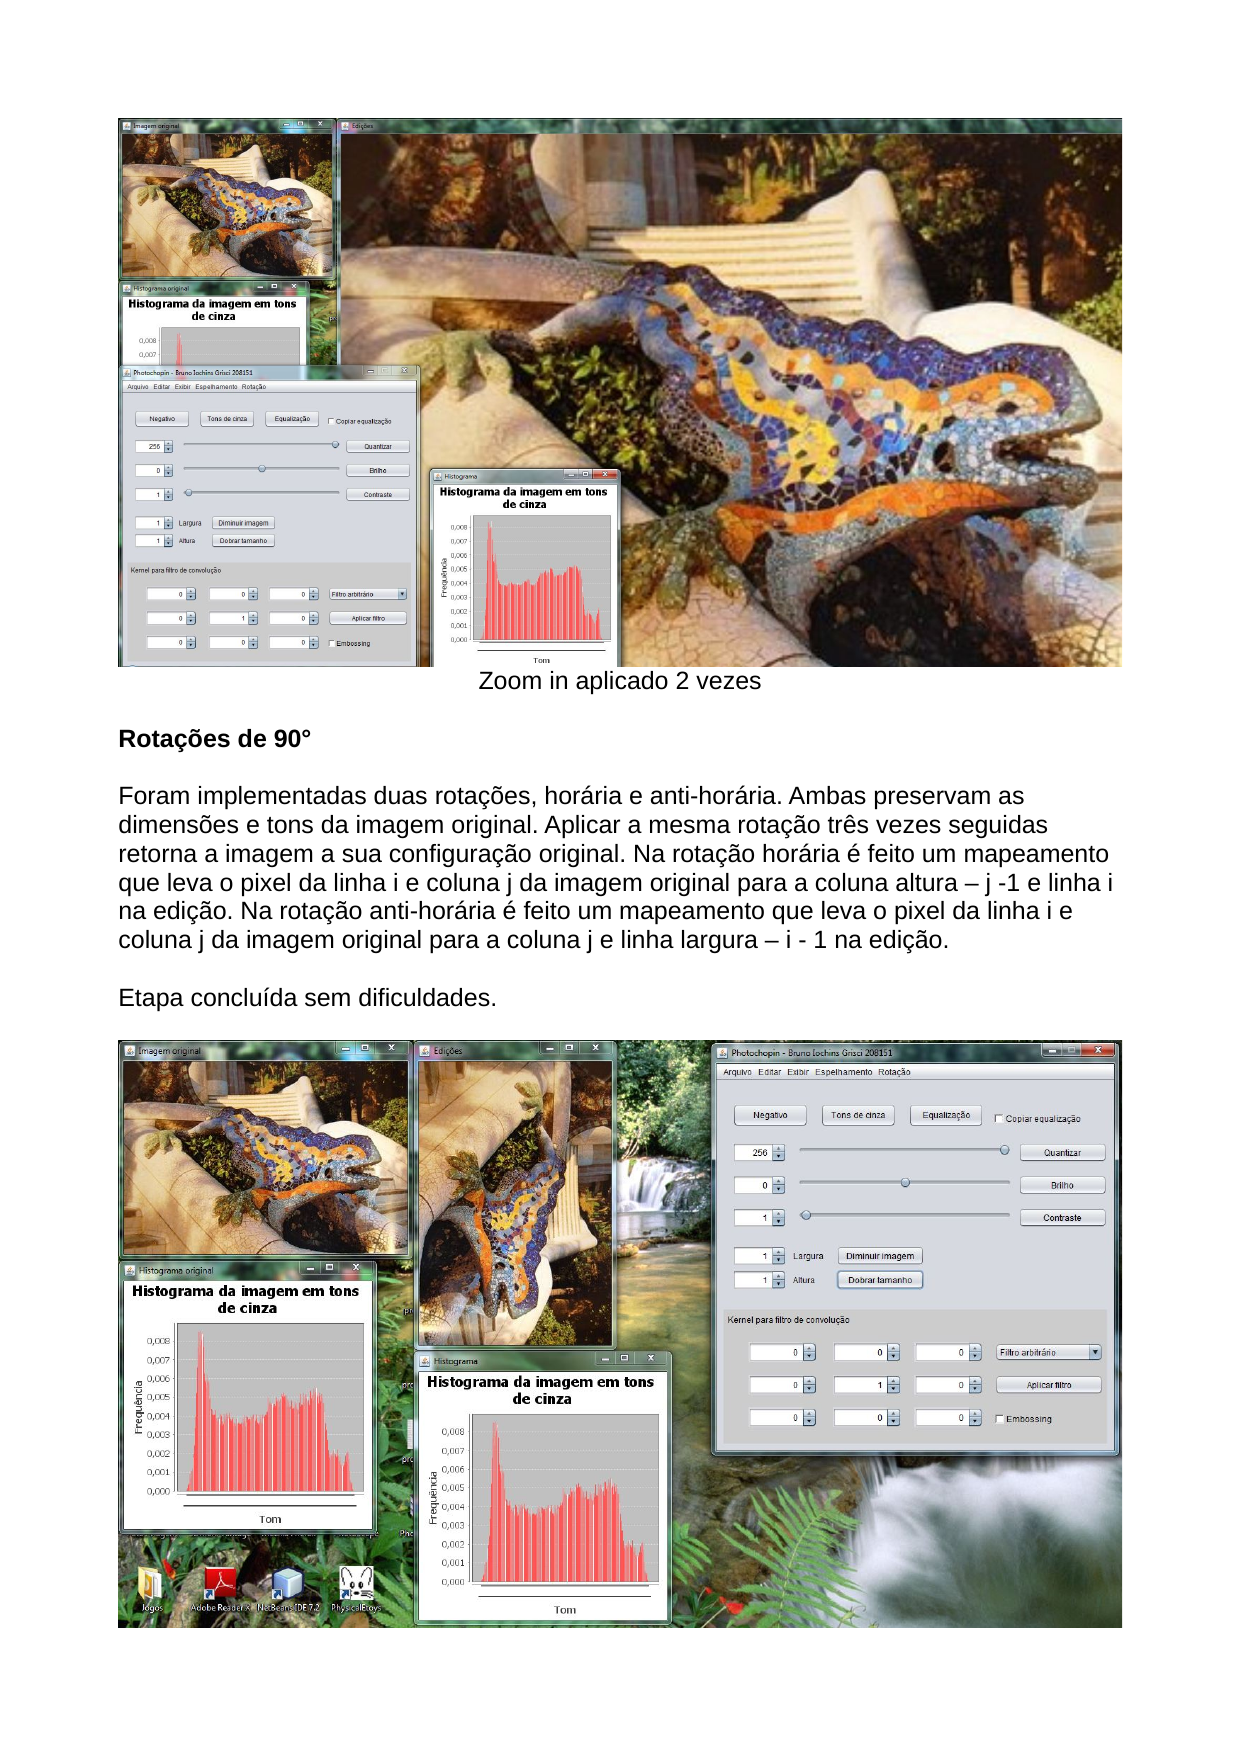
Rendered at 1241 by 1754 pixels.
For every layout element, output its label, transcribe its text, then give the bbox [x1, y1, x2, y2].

text Foram implementadas duas rotações, horária e anti-horária. Ambas preservam as dimensões e tons da imagem original. Aplicar a mesma rotação três vezes seguidas retorna a imagem a sua configuração original. Na rotação horária é feito um mapeamento que leva o pixel da linha i e coluna j da imagem original para a coluna altura – j -1 e linha i na edição. Na rotação anti-horária é feito um mapeamento que leva o pixel da linha i e coluna j da imagem original para a coluna j e linha largura – i - 1 na edição. [118, 781, 1122, 954]
picture [118, 1040, 1123, 1628]
text Etapa concluída sem dificuldades. [118, 983, 1122, 1011]
text Rotações de 90° [118, 724, 1122, 753]
picture [118, 118, 1123, 667]
text Zoom in aplicado 2 vezes [118, 667, 1122, 695]
